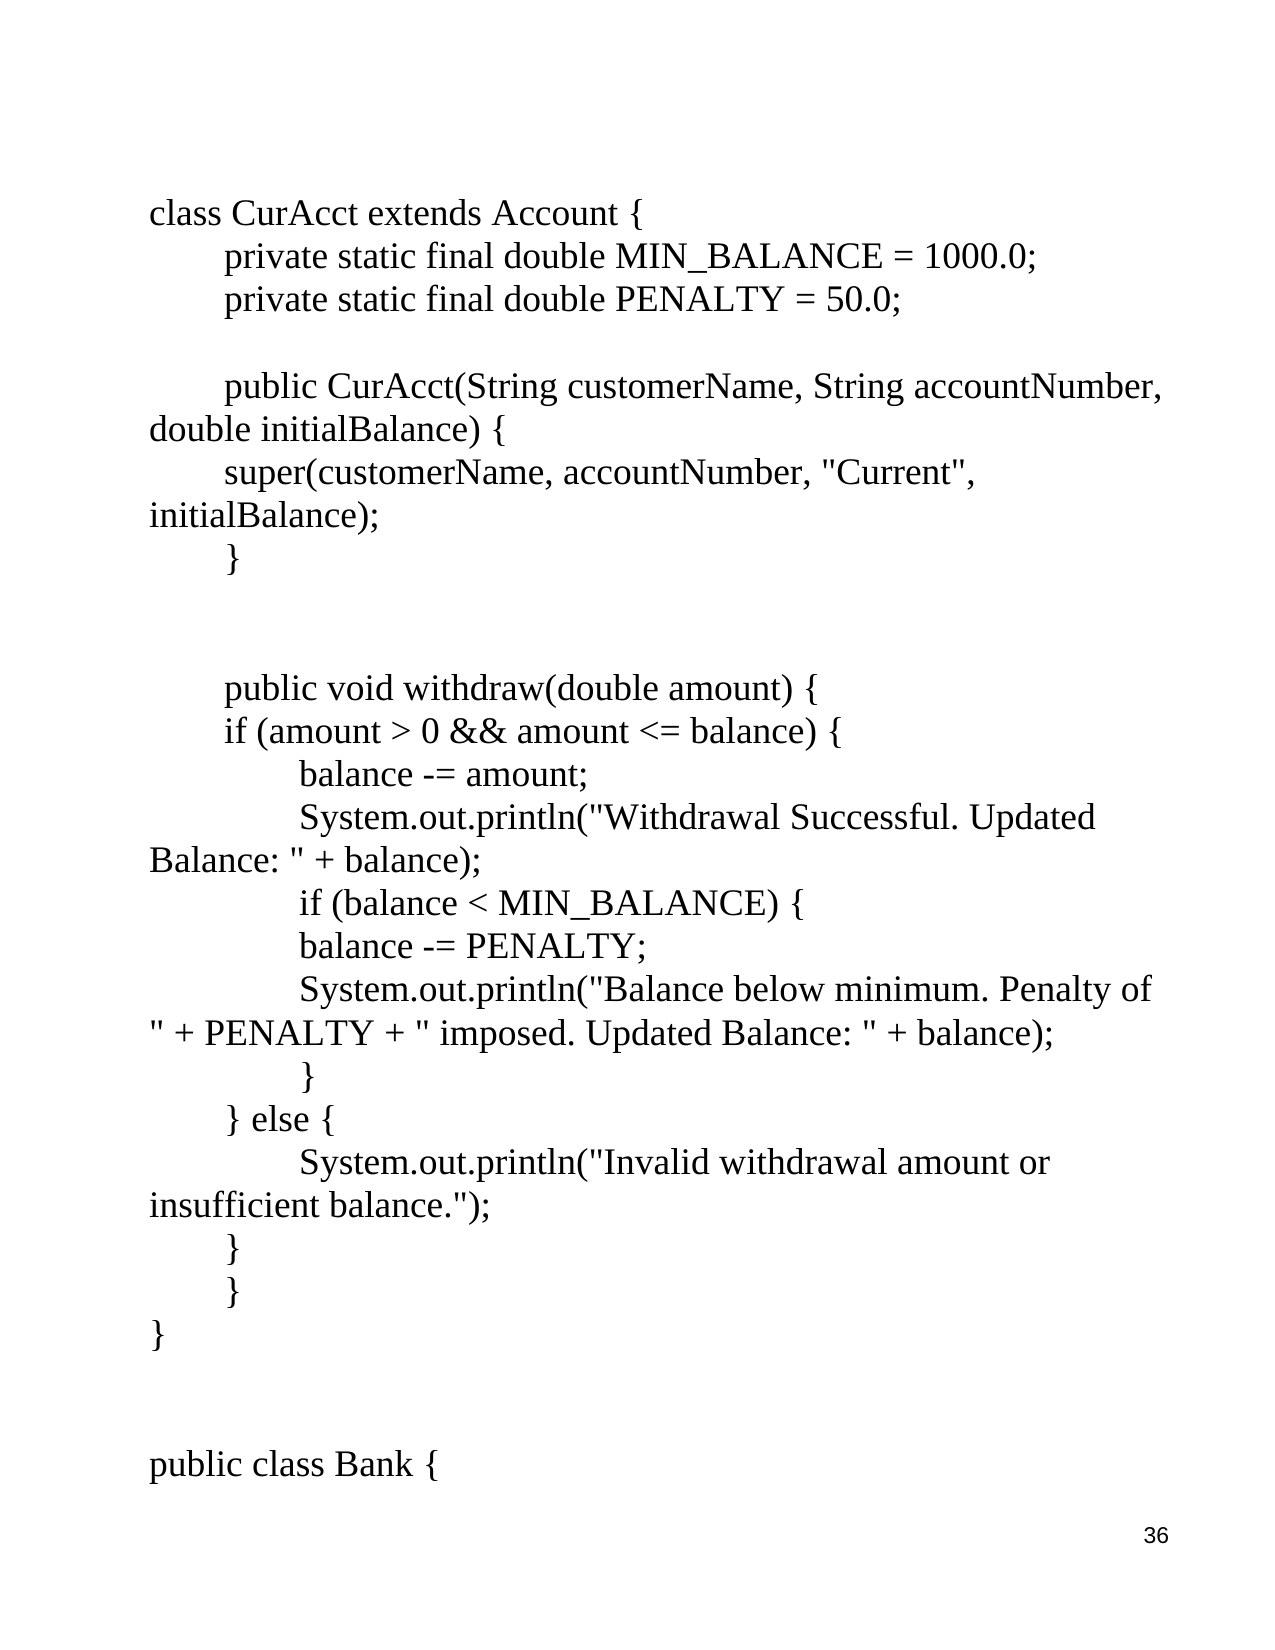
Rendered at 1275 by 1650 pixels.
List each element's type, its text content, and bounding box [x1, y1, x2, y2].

text balance -= amount; [149, 751, 1169, 794]
text class CurAcct extends Account { [149, 191, 1169, 234]
text } [149, 1269, 1169, 1312]
text public CurAcct(String customerName, String accountNumber, double initialBalance) { [149, 363, 1169, 449]
text } [149, 1312, 1169, 1355]
text public void withdraw(double amount) { [149, 665, 1169, 708]
text } [149, 536, 1169, 579]
text System.out.println("Withdrawal Successful. Updated Balance: " + balance); [149, 794, 1169, 881]
text super(customerName, accountNumber, "Current", initialBalance); [149, 449, 1169, 536]
text System.out.println("Invalid withdrawal amount or insufficient balance."); [149, 1139, 1169, 1226]
text } [149, 1053, 1169, 1096]
text balance -= PENALTY; [149, 924, 1169, 967]
text } [149, 1226, 1169, 1269]
text private static final double PENALTY = 50.0; [149, 277, 1169, 320]
text if (amount > 0 && amount <= balance) { [149, 708, 1169, 751]
text if (balance < MIN_BALANCE) { [149, 881, 1169, 924]
text System.out.println("Balance below minimum. Penalty of " + PENALTY + " imposed. Updated Balance: " + balance); [149, 967, 1169, 1053]
text public class Bank { [149, 1441, 1169, 1484]
text } else { [149, 1096, 1169, 1139]
text private static final double MIN_BALANCE = 1000.0; [149, 234, 1169, 277]
